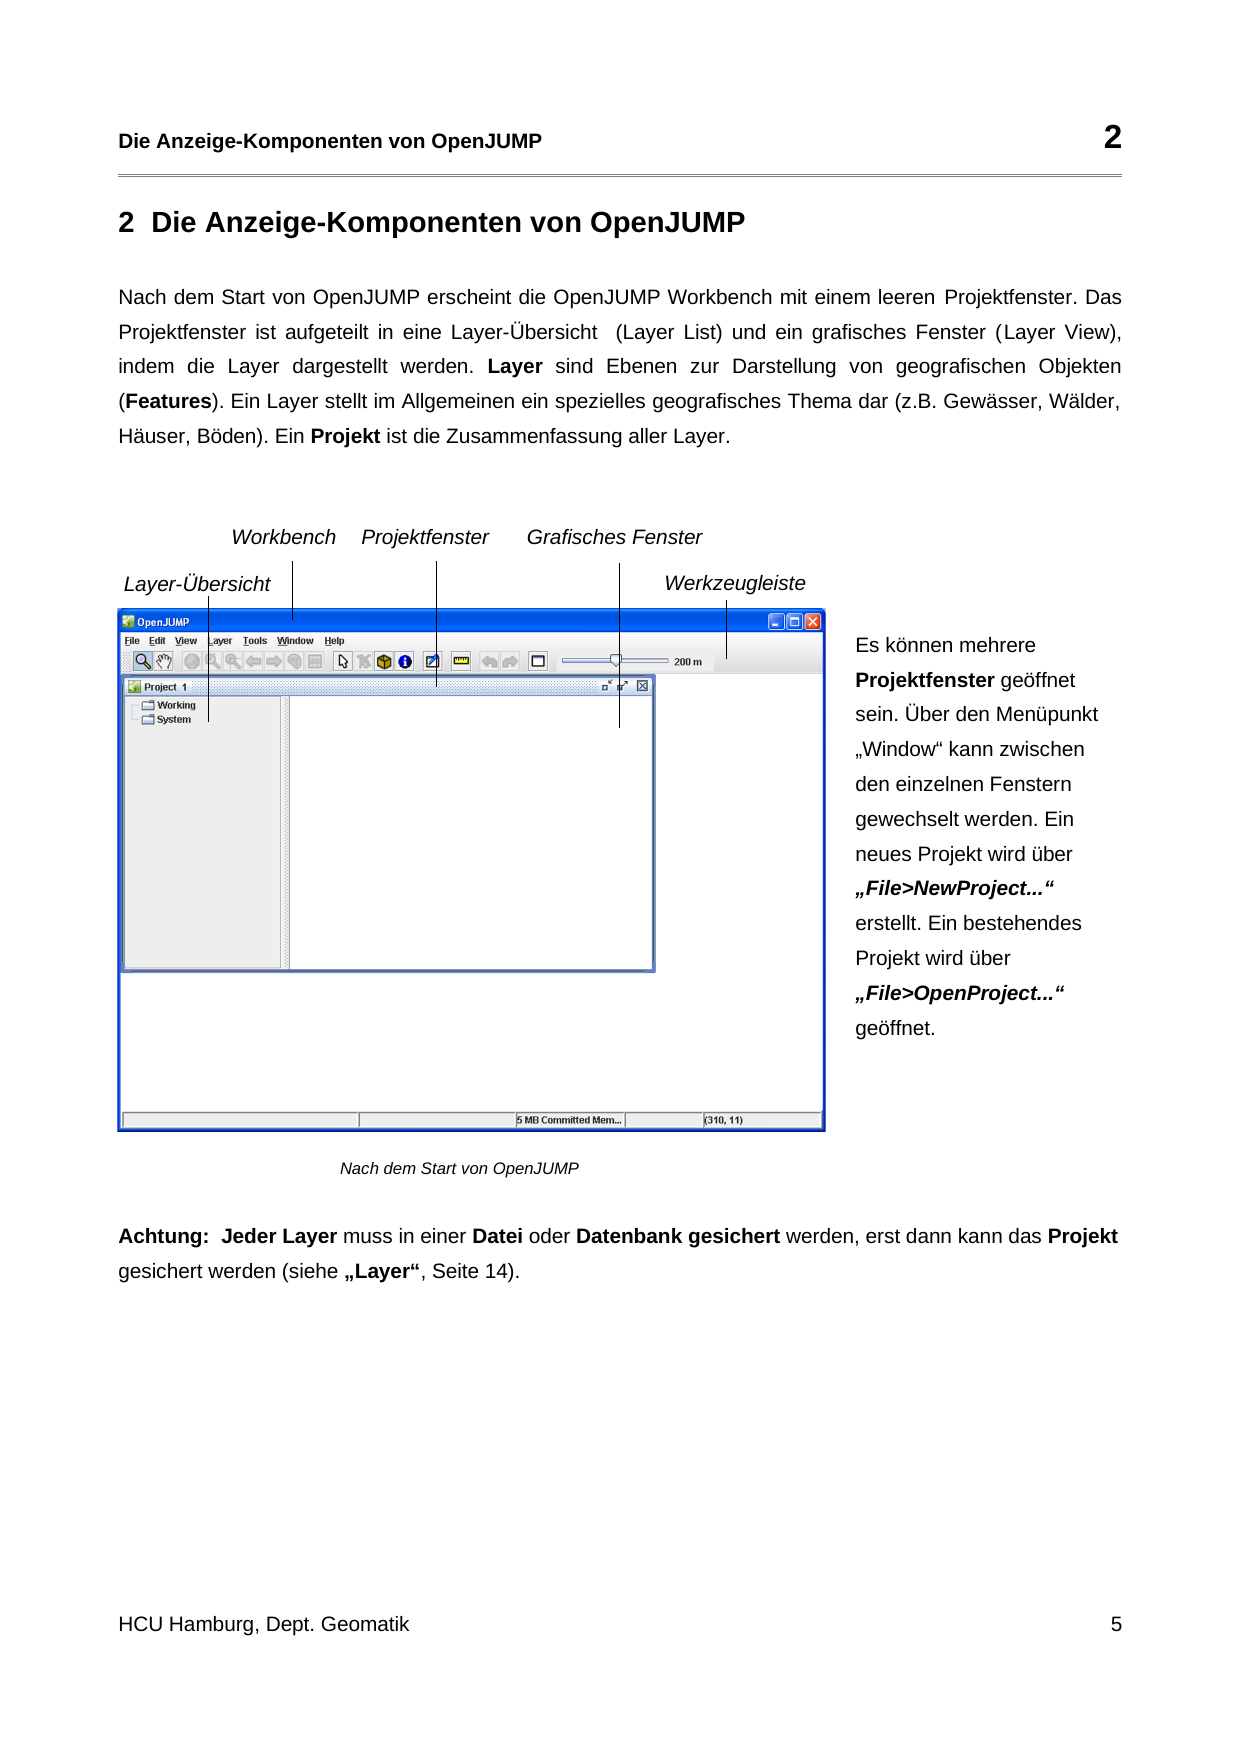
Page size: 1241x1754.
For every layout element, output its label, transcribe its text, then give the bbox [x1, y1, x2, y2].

text Es können mehrere Projektfenster geöffnet sein. Über den Menüpunkt „Window“ kann zwischen den einzelnen Fenstern gewechselt werden. Ein neues Projekt wird über „File>NewProject...“ erstellt. Ein bestehendes Projekt wird über „File>OpenProject...“ geöffnet. [826, 633, 1122, 1039]
text Nach dem Start von OpenJUMP [118, 1155, 1122, 1179]
picture [117, 608, 826, 1132]
text Achtung: Jeder Layer muss in einer Datei oder Datenbank gesichert werden, erst dann kann das Projekt gesichert werden (siehe „Layer“, Seite 13). [118, 1225, 1122, 1283]
subtitle Die Anzeige-Komponenten von OpenJUMP [118, 206, 1122, 238]
text Nach dem Start von OpenJUMP erscheint die OpenJUMP Workbench mit einem leeren Projektfenster. Das Projektfenster ist aufgeteilt in eine Layer-Übersicht (Layer List) und ein grafisches Fenster (Layer View), indem die Layer dargestellt werden. Layer sind Ebenen zur Darstellung von geografischen Objekten (Features). Ein Layer stellt im Allgemeinen ein spezielles geografisches Thema dar (z.B. Gewässer, Wälder, Häuser, Böden). Ein Projekt ist die Zusammenfassung aller Layer. [118, 286, 1122, 448]
